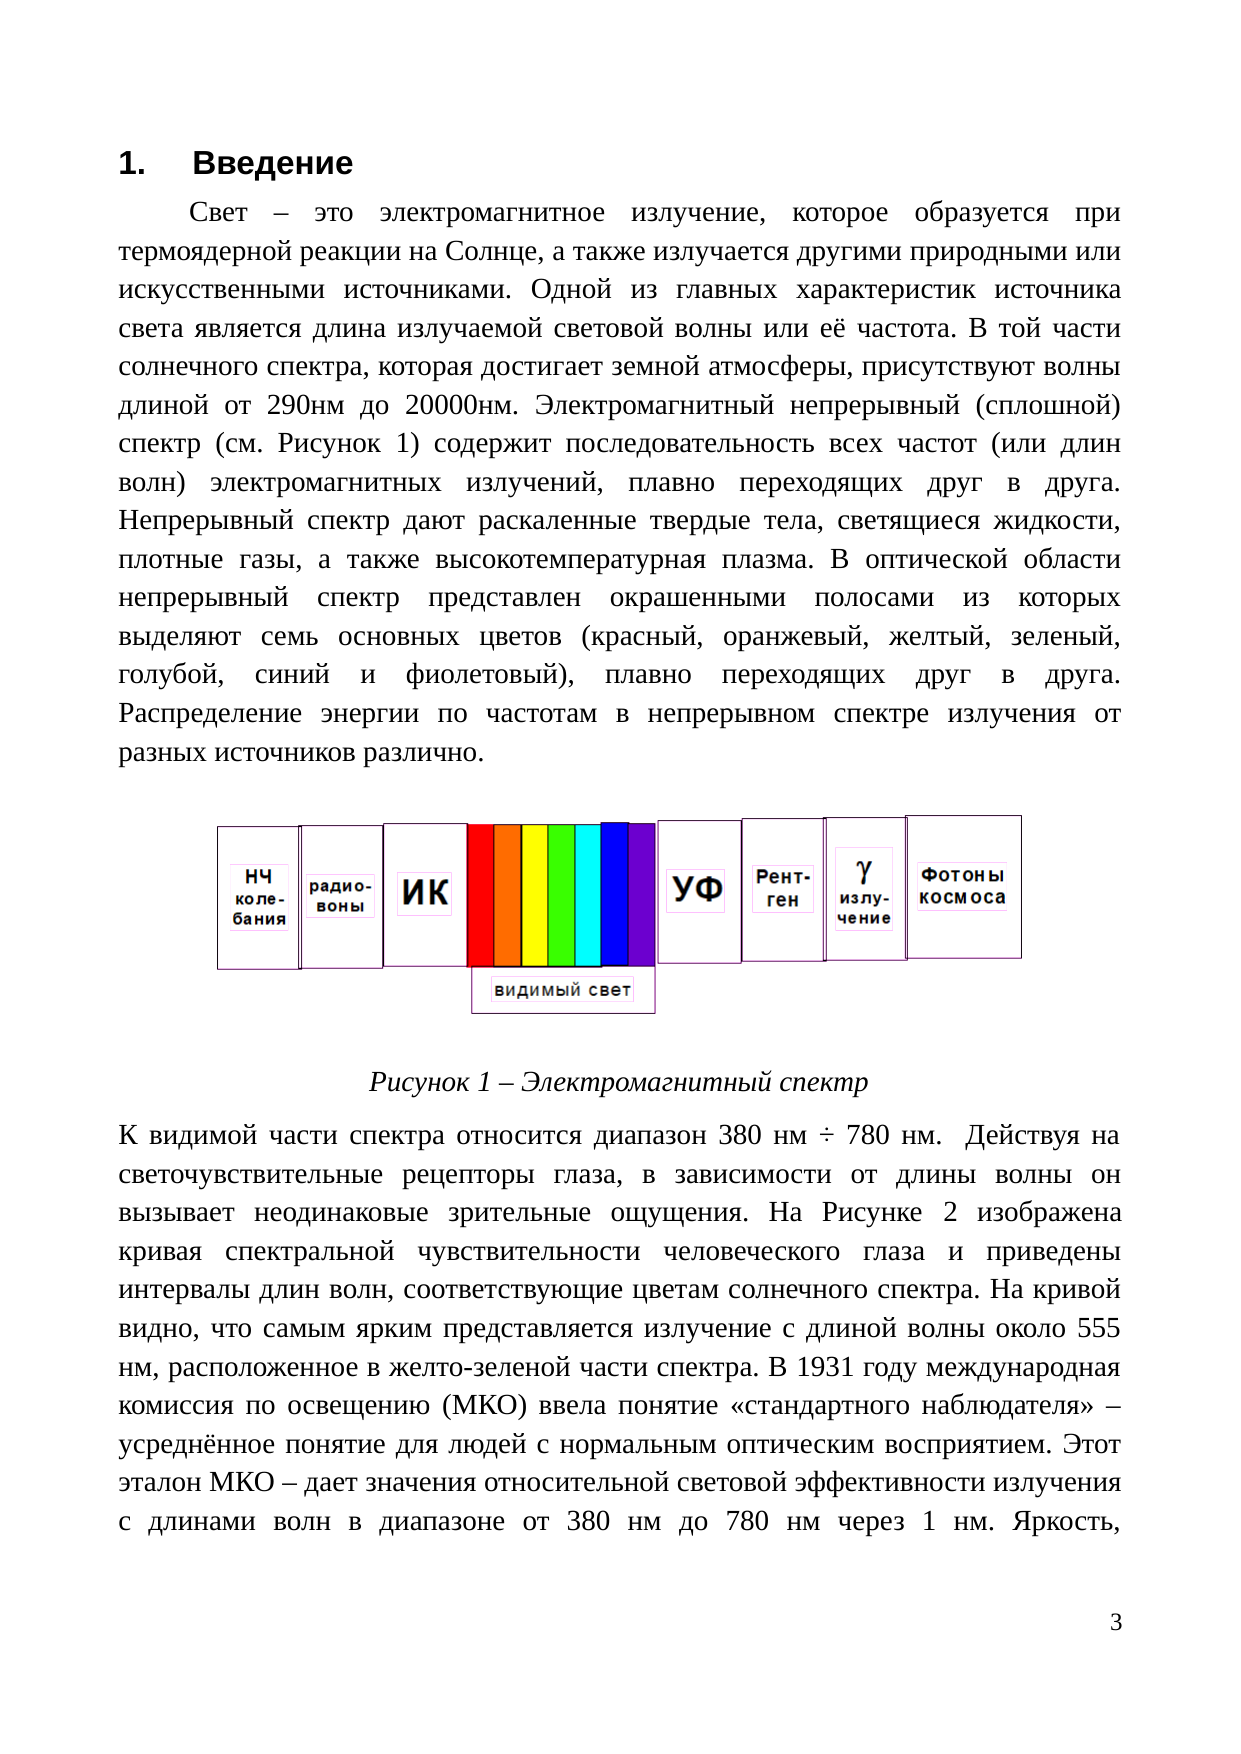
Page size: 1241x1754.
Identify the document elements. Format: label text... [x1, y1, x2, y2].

text Рисунок 1 – Электромагнитный спектр [118, 1064, 1122, 1098]
subtitle Введение [118, 143, 1122, 182]
text Свет – это электромагнитное излучение, которое образуется при термоядерной реакции на Солнце, а также излучается другими природными или искусственными источниками. Одной из главных характеристик источника света является длина излучаемой световой волны или её частота. В той части солнечного спектра, которая достигает земной атмосферы, присутствуют волны длиной от 290нм до 20000нм. Электромагнитный непрерывный (сплошной) спектр (см. Рисунок 1) содержит последовательность всех частот (или длин волн) электромагнитных излучений, плавно переходящих друг в друга. Непрерывный спектр дают раскаленные твердые тела, светящиеся жидкости, плотные газы, а также высокотемпературная плазма. В оптической области непрерывный спектр представлен окрашенными полосами из которых выделяют семь основных цветов (красный, оранжевый, желтый, зеленый, голубой, синий и фиолетовый), плавно переходящих друг в друга. Распределение энергии по частотам в непрерывном спектре излучения от разных источников различно. [118, 194, 1122, 767]
text К видимой части спектра относится диапазон 380 нм ÷ 780 нм. Действуя на светочувствительные рецепторы глаза, в зависимости от длины волны он вызывает неодинаковые зрительные ощущения. На Рисунке 2 изображена кривая спектральной чувствительности человеческого глаза и приведены интервалы длин волн, соответствующие цветам солнечного спектра. На кривой видно, что самым ярким представляется излучение с длиной волны около 555 нм, расположенное в желто-зеленой части спектра. В 1931 году международная комиссия по освещению (МКО) ввела понятие «стандартного наблюдателя» – усреднённое понятие для людей с нормальным оптическим восприятием. Этот эталон МКО – дает значения относительной световой эффективности излучения с длинами волн в диапазоне от 380 нм до 780 нм через 1 нм. Яркость, [118, 1117, 1122, 1536]
picture [188, 786, 1052, 1045]
